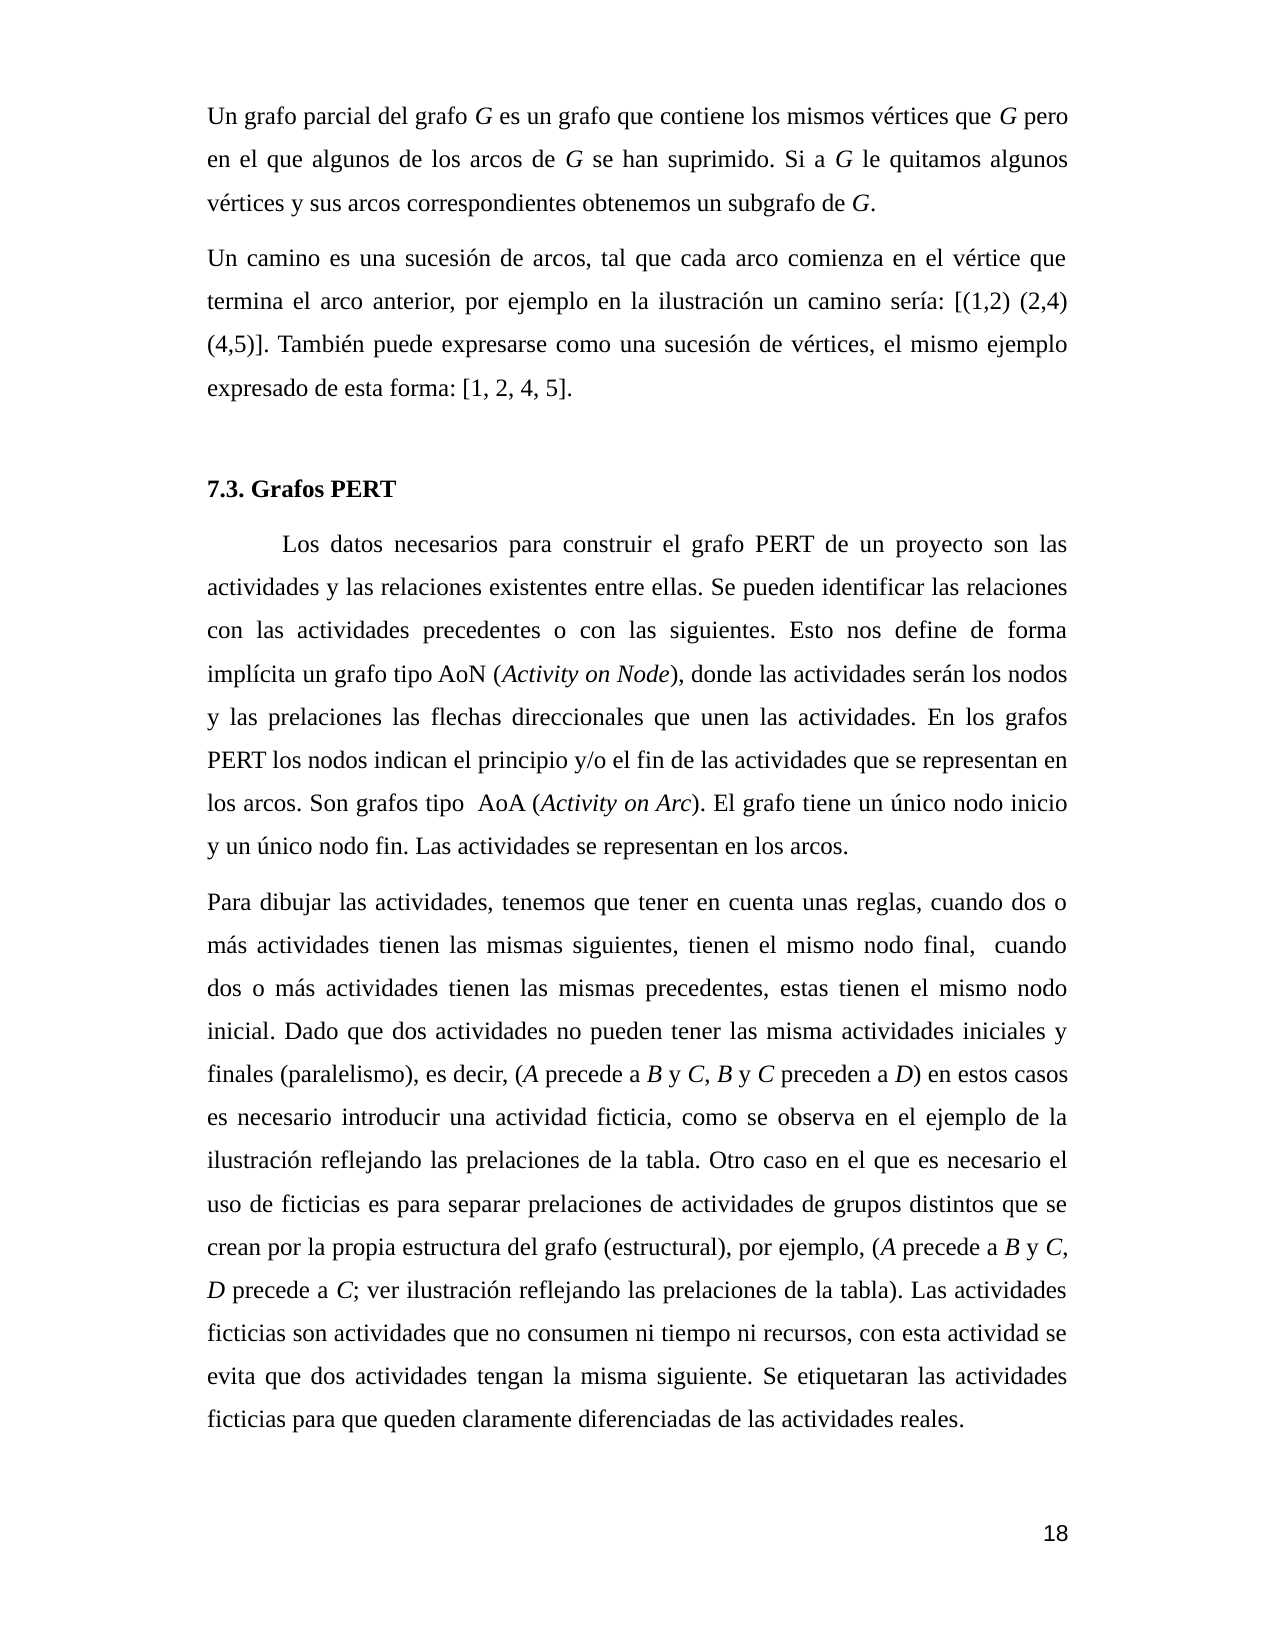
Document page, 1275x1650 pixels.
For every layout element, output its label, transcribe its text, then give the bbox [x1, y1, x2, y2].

text Un grafo parcial del grafo G es un grafo que contiene los mismos vértices que G pero en el que algunos de los arcos de G se han suprimido. Si a G le quitamos algunos vértices y sus arcos correspondientes obtenemos un subgrafo de G. [207, 101, 1068, 216]
text Un camino es una sucesión de arcos, tal que cada arco comienza en el vértice que termina el arco anterior, por ejemplo en la ilustración un camino sería: [(1,2) (2,4) (4,5)]. También puede expresarse como una sucesión de vértices, el mismo ejemplo expresado de esta forma: [1, 2, 4, 5]. [207, 243, 1068, 401]
table_header [207, 1460, 694, 1499]
table_header [694, 1460, 1182, 1499]
text Para dibujar las actividades, tenemos que tener en cuenta unas reglas, cuando dos o más actividades tienen las mismas siguientes, tienen el mismo nodo final, cuando dos o más actividades tienen las mismas precedentes, estas tienen el mismo nodo inicial. Dado que dos actividades no pueden tener las misma actividades iniciales y finales (paralelismo), es decir, (A precede a B y C, B y C preceden a D) en estos casos es necesario introducir una actividad ficticia, como se observa en el ejemplo de la ilustración reflejando las prelaciones de la tabla. Otro caso en el que es necesario el uso de ficticias es para separar prelaciones de actividades de grupos distintos que se crean por la propia estructura del grafo (estructural), por ejemplo, (A precede a B y C, D precede a C; ver ilustración reflejando las prelaciones de la tabla). Las actividades ficticias son actividades que no consumen ni tiempo ni recursos, con esta actividad se evita que dos actividades tengan la misma siguiente. Se etiquetaran las actividades ficticias para que queden claramente diferenciadas de las actividades reales. [207, 887, 1068, 1433]
text Los datos necesarios para construir el grafo PERT de un proyecto son las actividades y las relaciones existentes entre ellas. Se pueden identificar las relaciones con las actividades precedentes o con las siguientes. Esto nos define de forma implícita un grafo tipo AoN (Activity on Node), donde las actividades serán los nodos y las prelaciones las flechas direccionales que unen las actividades. En los grafos PERT los nodos indican el principio y/o el fin de las actividades que se representan en los arcos. Son grafos tipo AoA (Activity on Arc). El grafo tiene un único nodo inicio y un único nodo fin. Las actividades se representan en los arcos. [207, 529, 1068, 860]
text 7.3. Grafos PERT [207, 474, 1068, 502]
